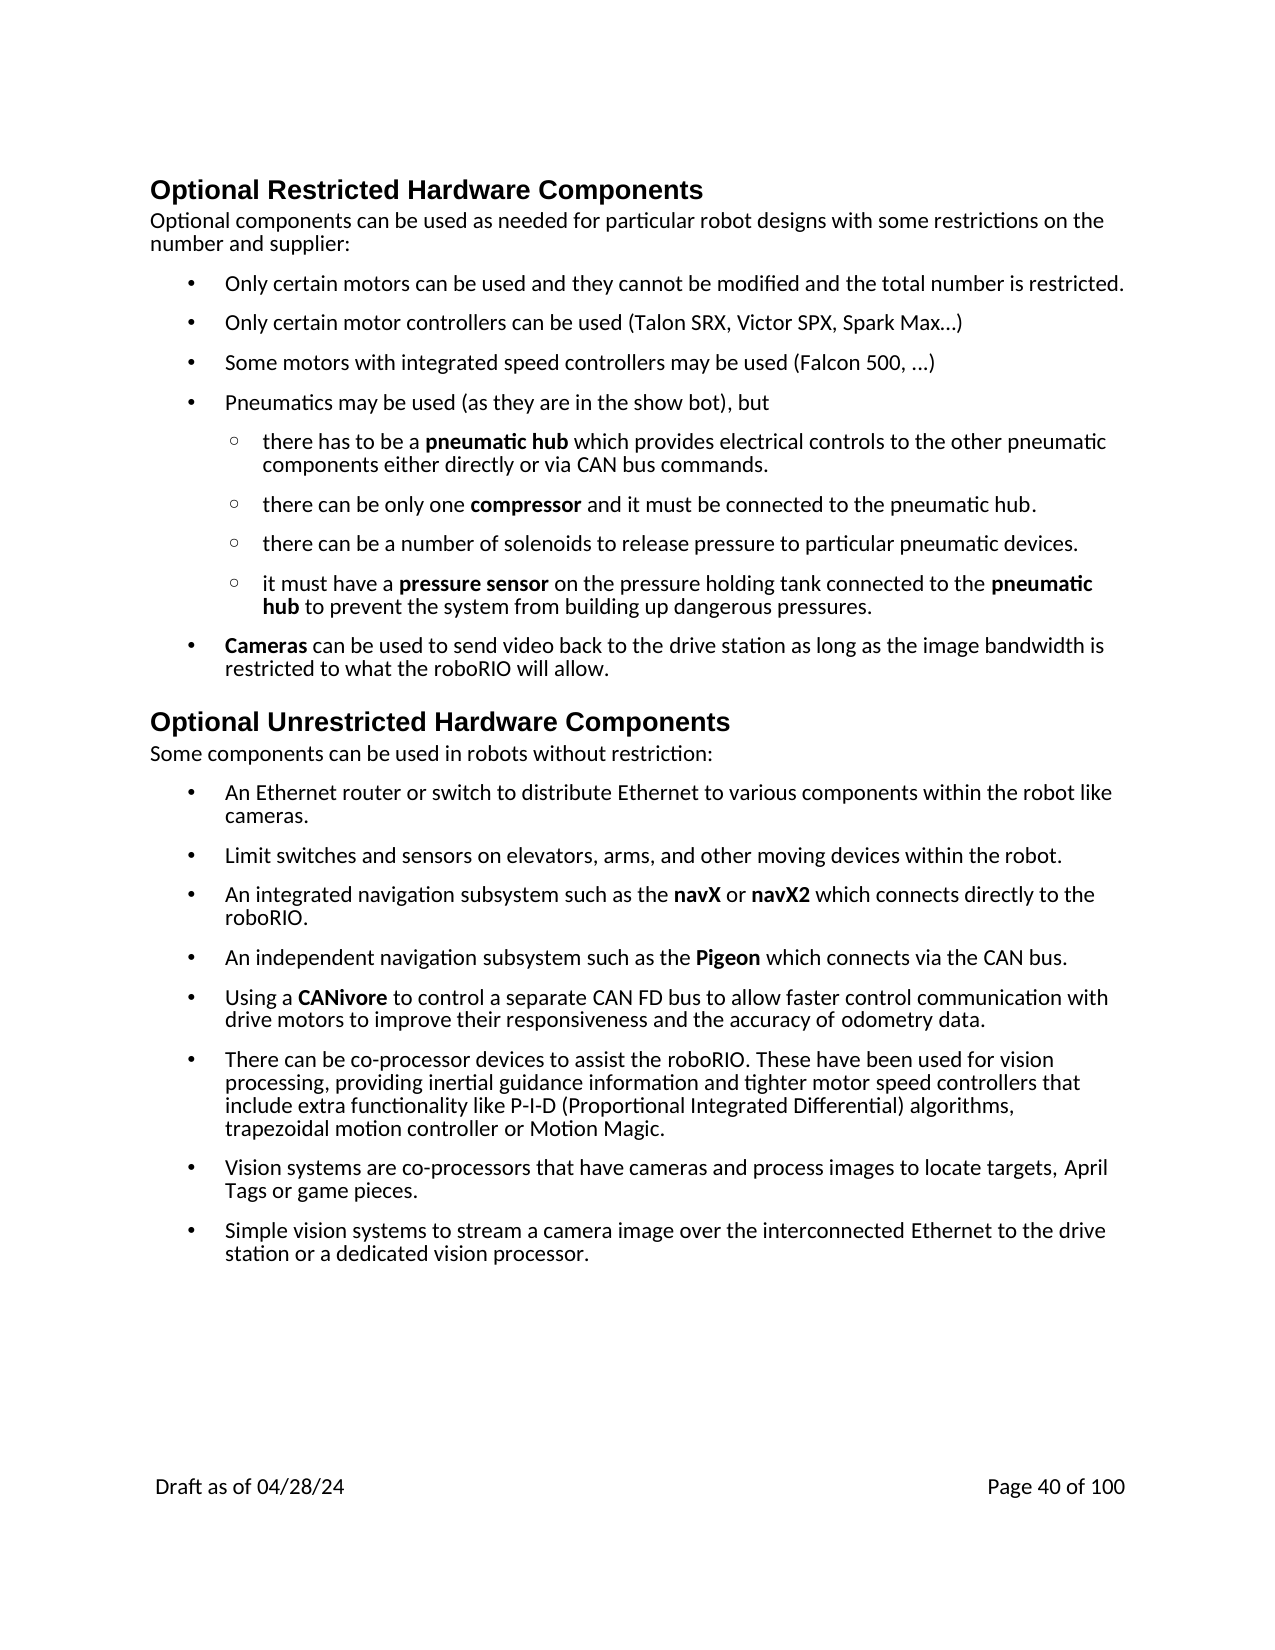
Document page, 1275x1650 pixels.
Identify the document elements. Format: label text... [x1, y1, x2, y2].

list Simple vision systems to stream a camera image over the interconnected Ethernet to the drive station or a dedicated vision processor. [187, 1221, 1125, 1267]
list Using a CANivore to control a separate CAN FD bus to allow faster control communication with drive motors to improve their responsiveness and the accuracy of odometry data. [187, 988, 1125, 1033]
subtitle Optional Restricted Hardware Components [150, 175, 1125, 205]
list it must have a pressure sensor on the pressure holding tank connected to the pneumatic hub to prevent the system from building up dangerous pressures. [225, 574, 1125, 620]
list Cameras can be used to send video back to the drive station as long as the image bandwidth is restricted to what the roboRIO will allow. [187, 637, 1125, 682]
text Some components can be used in robots without restriction: [150, 744, 1125, 767]
list Some motors with integrated speed controllers may be used (Falcon 500, ...) [187, 353, 1125, 376]
list An independent navigation subsystem such as the Pigeon which connects via the CAN bus. [187, 948, 1125, 971]
list There can be co-processor devices to assist the roboRIO. These have been used for vision processing, providing inertial guidance information and tighter motor speed controllers that include extra functionality like P-I-D (Proportional Integrated Differential) algorithms, trapezoidal motion controller or Motion Magic. [187, 1050, 1125, 1142]
list there can be only one compressor and it must be connected to the pneumatic hub. [225, 495, 1125, 518]
text Optional components can be used as needed for particular robot designs with some restrictions on the number and supplier: [150, 212, 1125, 257]
list An Ethernet router or switch to distribute Ethernet to various components within the robot like cameras. [187, 783, 1125, 829]
subtitle Optional Unrestricted Hardware Components [150, 707, 1125, 738]
list An integrated navigation subsystem such as the navX or navX2 which connects directly to the roboRIO. [187, 886, 1125, 931]
list Only certain motor controllers can be used (Talon SRX, Victor SPX, Spark Max…) [187, 314, 1125, 337]
list there has to be a pneumatic hub which provides electrical controls to the other pneumatic components either directly or via CAN bus commands. [225, 432, 1125, 478]
list Only certain motors can be used and they cannot be modified and the total number is restricted. [187, 274, 1125, 297]
list there can be a number of solenoids to release pressure to particular pneumatic devices. [225, 534, 1125, 557]
list Limit switches and sensors on elevators, arms, and other moving devices within the robot. [187, 846, 1125, 869]
list Vision systems are co-processors that have cameras and process images to locate targets, April Tags or game pieces. [187, 1158, 1125, 1204]
list Pneumatics may be used (as they are in the show bot), but [187, 393, 1125, 416]
